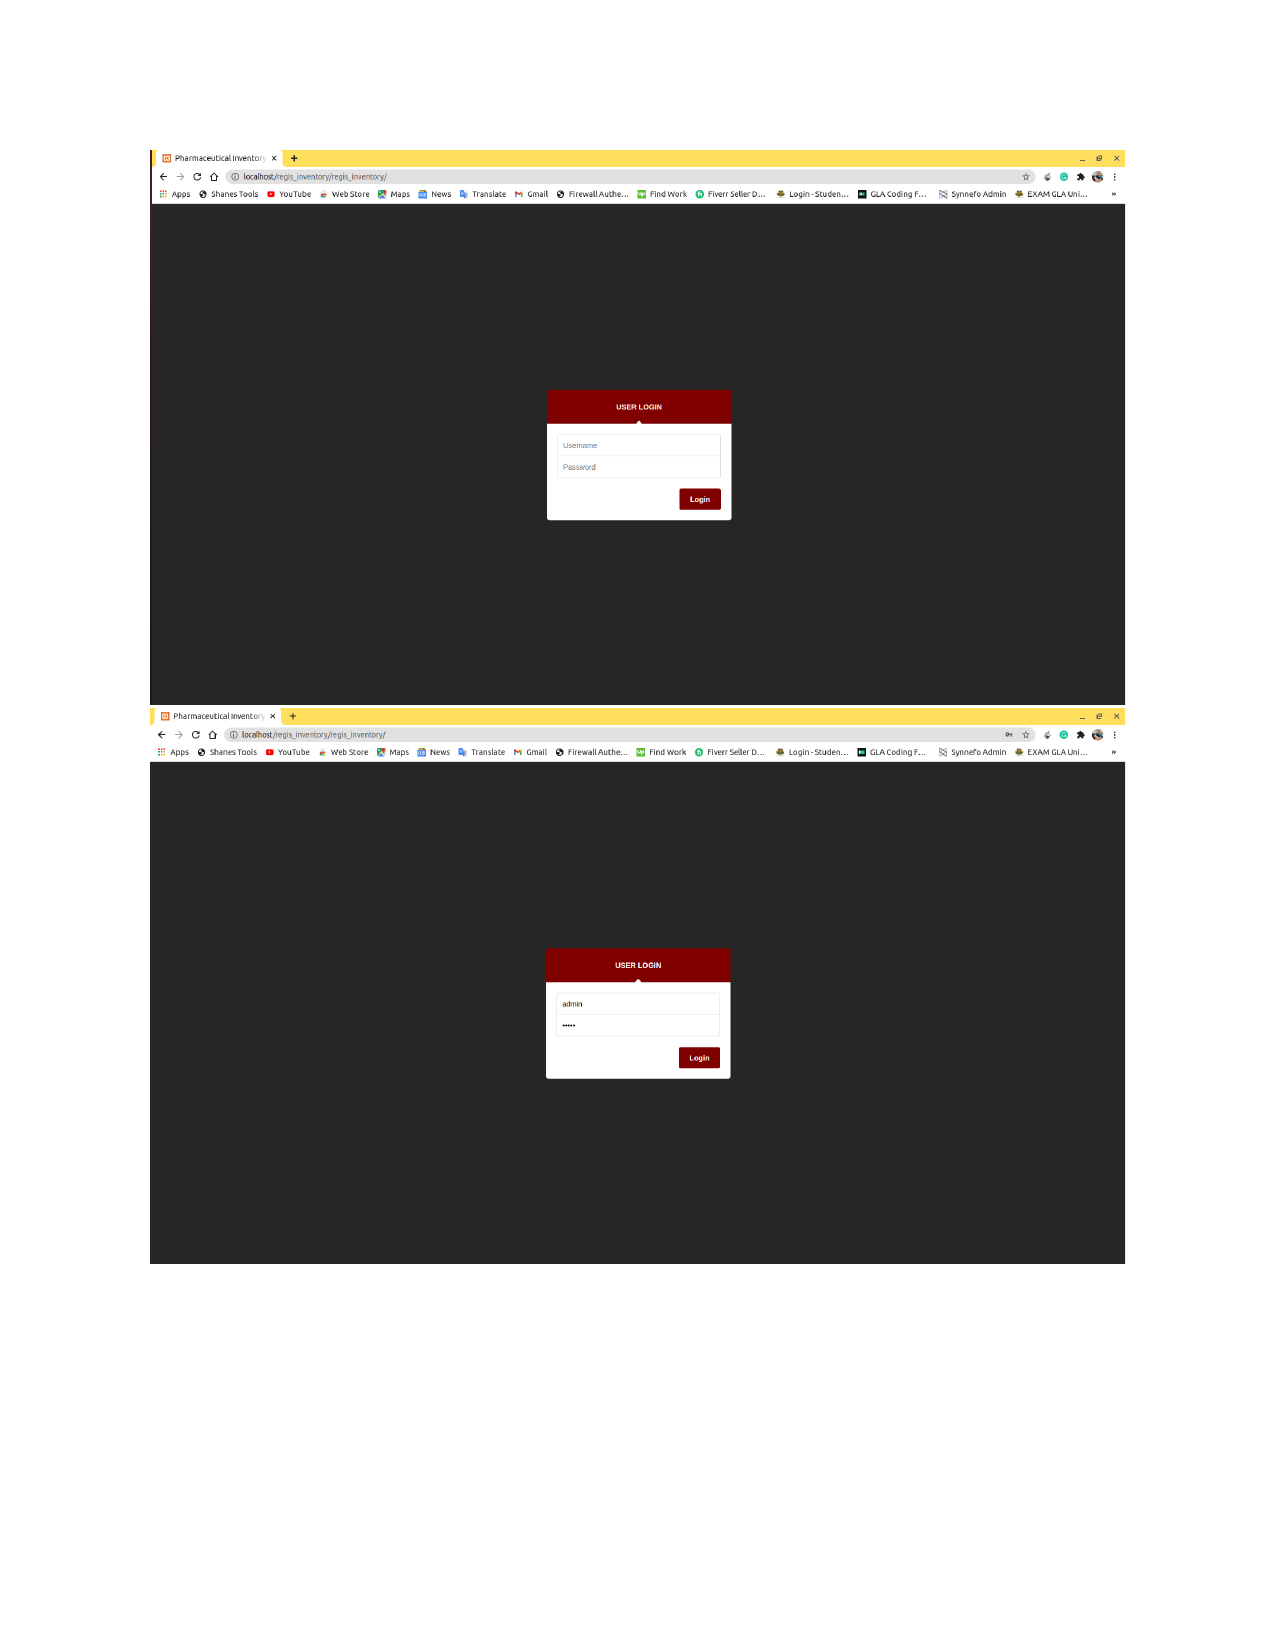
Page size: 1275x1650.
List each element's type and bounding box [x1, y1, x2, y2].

picture [150, 708, 1125, 1264]
picture [150, 150, 1125, 705]
